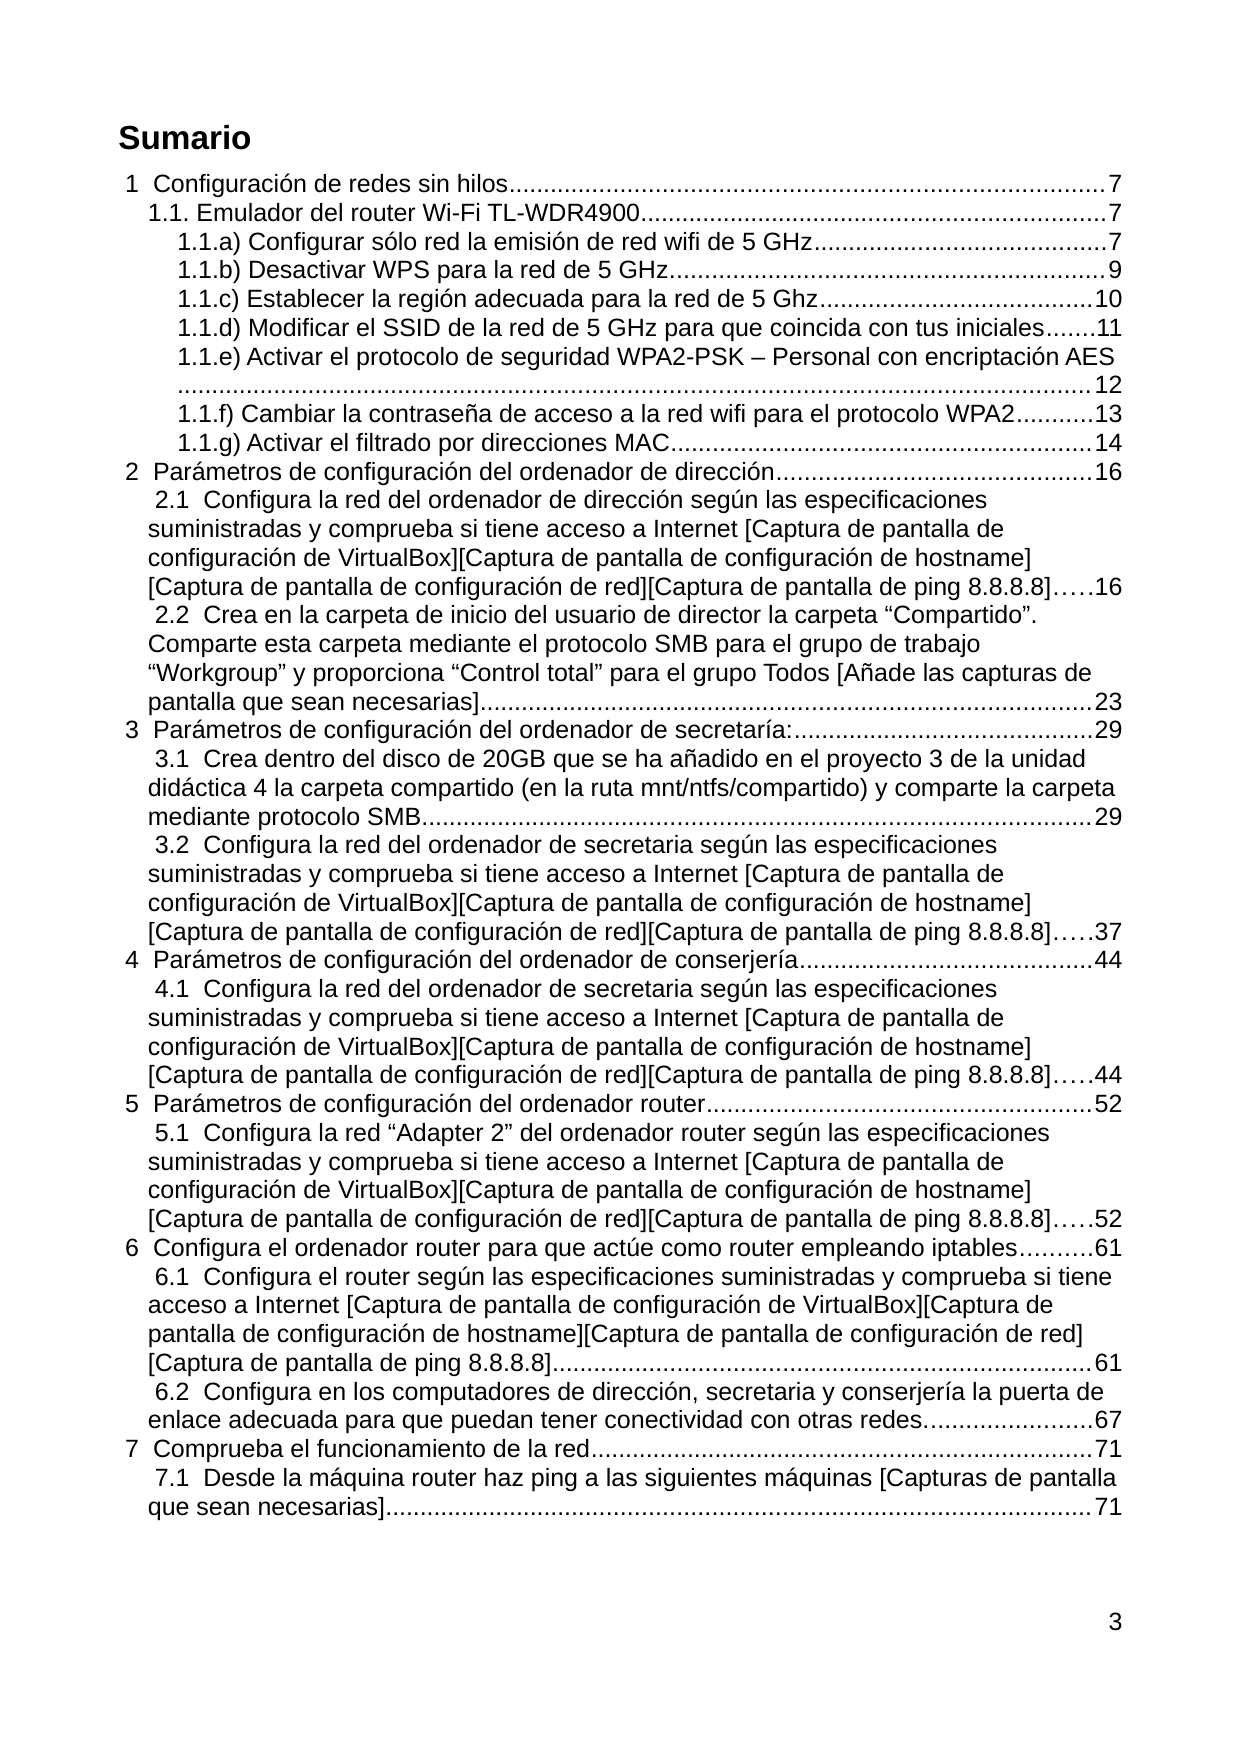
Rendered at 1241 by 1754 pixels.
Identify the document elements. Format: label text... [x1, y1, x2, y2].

text 3 Parámetros de configuración del ordenador de secretaría: 29 [118, 715, 1122, 744]
text 1.1.g) Activar el filtrado por direcciones MAC 14 [177, 428, 1122, 457]
text 1.1.b) Desactivar WPS para la red de 5 GHz 9 [177, 255, 1122, 284]
text 3.1 Crea dentro del disco de 20GB que se ha añadido en el proyecto 3 de la unidad didáctica 4 la carpeta compartido (en la ruta mnt/ntfs/compartido) y comparte la carpeta mediante protocolo SMB. 29 [148, 744, 1122, 830]
text 3.2 Configura la red del ordenador de secretaria según las especificaciones suministradas y comprueba si tiene acceso a Internet [Captura de pantalla de configuración de VirtualBox][Captura de pantalla de configuración de hostname][Captura de pantalla de configuración de red][Captura de pantalla de ping 8.8.8.8] 37 [148, 830, 1122, 945]
text 6 Configura el ordenador router para que actúe como router empleando iptables 61 [118, 1233, 1122, 1262]
text 6.1 Configura el router según las especificaciones suministradas y comprueba si tiene acceso a Internet [Captura de pantalla de configuración de VirtualBox][Captura de pantalla de configuración de hostname][Captura de pantalla de configuración de red][Captura de pantalla de ping 8.8.8.8] 61 [148, 1262, 1122, 1377]
text 2.1 Configura la red del ordenador de dirección según las especificaciones suministradas y comprueba si tiene acceso a Internet [Captura de pantalla de configuración de VirtualBox][Captura de pantalla de configuración de hostname][Captura de pantalla de configuración de red][Captura de pantalla de ping 8.8.8.8] 16 [148, 485, 1122, 600]
text 1.1. Emulador del router Wi-Fi TL-WDR4900 7 [148, 198, 1122, 227]
text 7 Comprueba el funcionamiento de la red 71 [118, 1434, 1122, 1463]
text 5 Parámetros de configuración del ordenador router 52 [118, 1089, 1122, 1118]
text 1.1.c) Establecer la región adecuada para la red de 5 Ghz 10 [177, 284, 1122, 313]
text 1 Configuración de redes sin hilos 7 [118, 169, 1122, 198]
text 7.1 Desde la máquina router haz ping a las siguientes máquinas [Capturas de pantalla que sean necesarias] 71 [148, 1463, 1122, 1520]
text 1.1.e) Activar el protocolo de seguridad WPA2-PSK – Personal con encriptación AES 12 [177, 342, 1122, 399]
text 5.1 Configura la red “Adapter 2” del ordenador router según las especificaciones suministradas y comprueba si tiene acceso a Internet [Captura de pantalla de configuración de VirtualBox][Captura de pantalla de configuración de hostname][Captura de pantalla de configuración de red][Captura de pantalla de ping 8.8.8.8] 52 [148, 1118, 1122, 1233]
text 1.1.a) Configurar sólo red la emisión de red wifi de 5 GHz 7 [177, 227, 1122, 255]
subtitle Sumario [118, 118, 1122, 157]
text 1.1.f) Cambiar la contraseña de acceso a la red wifi para el protocolo WPA2 13 [177, 399, 1122, 428]
text 6.2 Configura en los computadores de dirección, secretaria y conserjería la puerta de enlace adecuada para que puedan tener conectividad con otras redes. 67 [148, 1377, 1122, 1434]
text 1.1.d) Modificar el SSID de la red de 5 GHz para que coincida con tus iniciales 11 [177, 313, 1122, 342]
text 4.1 Configura la red del ordenador de secretaria según las especificaciones suministradas y comprueba si tiene acceso a Internet [Captura de pantalla de configuración de VirtualBox][Captura de pantalla de configuración de hostname][Captura de pantalla de configuración de red][Captura de pantalla de ping 8.8.8.8] 44 [148, 974, 1122, 1089]
text 4 Parámetros de configuración del ordenador de conserjería 44 [118, 945, 1122, 974]
text 2 Parámetros de configuración del ordenador de dirección 16 [118, 457, 1122, 485]
text 2.2 Crea en la carpeta de inicio del usuario de director la carpeta “Compartido”. Comparte esta carpeta mediante el protocolo SMB para el grupo de trabajo “Workgroup” y proporciona “Control total” para el grupo Todos [Añade las capturas de pantalla que sean necesarias] 23 [148, 600, 1122, 715]
